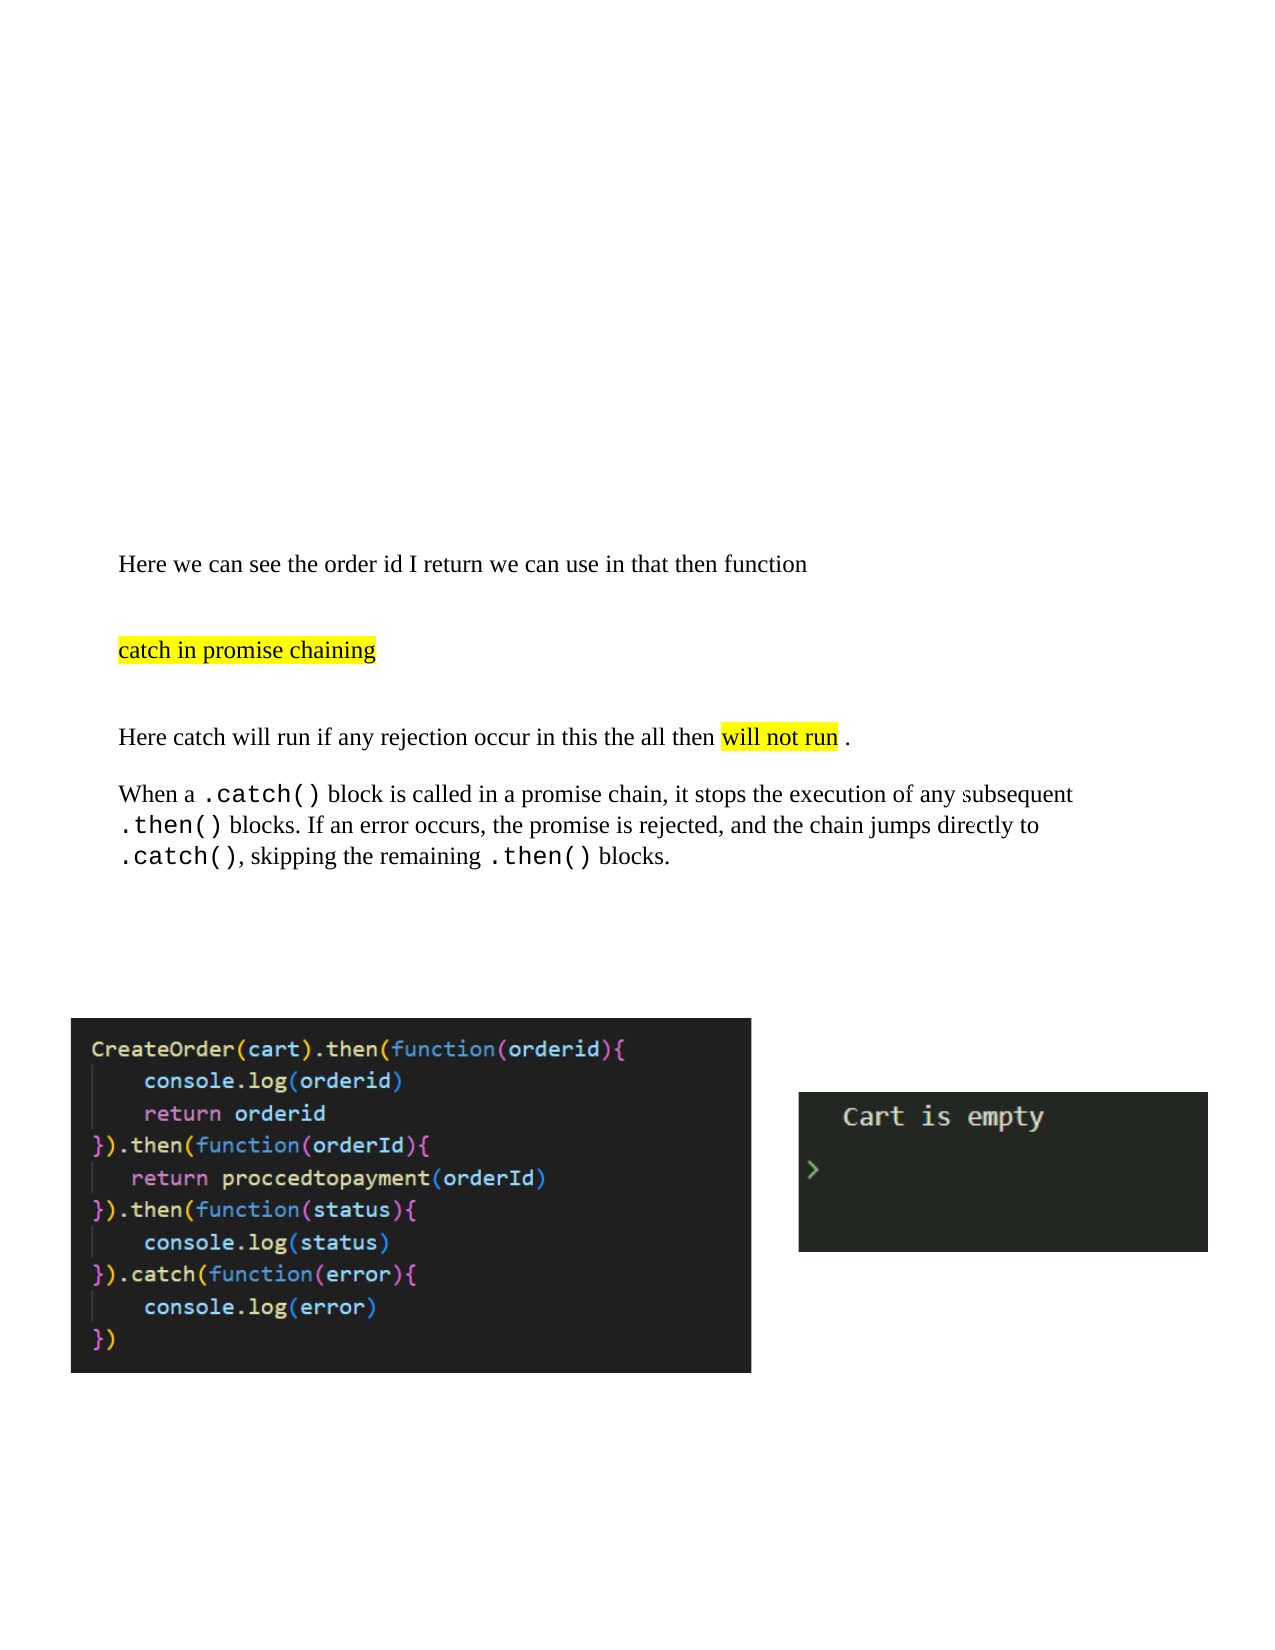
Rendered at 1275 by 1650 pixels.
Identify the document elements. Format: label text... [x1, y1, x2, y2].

text catch in promise chaining [118, 636, 1157, 664]
text When a .catch() block is called in a promise chain, it stops the execution of any subsequent .then() blocks. If an error occurs, the promise is rejected, and the chain jumps directly to .catch(), skipping the remaining .then() blocks. [118, 779, 1157, 872]
text Here we can see the order id I return we can use in that then function [118, 118, 1157, 578]
text Here catch will run if any rejection occur in this the all then will not run . [118, 693, 1157, 751]
picture [798, 1092, 1208, 1252]
picture [70, 1018, 752, 1373]
